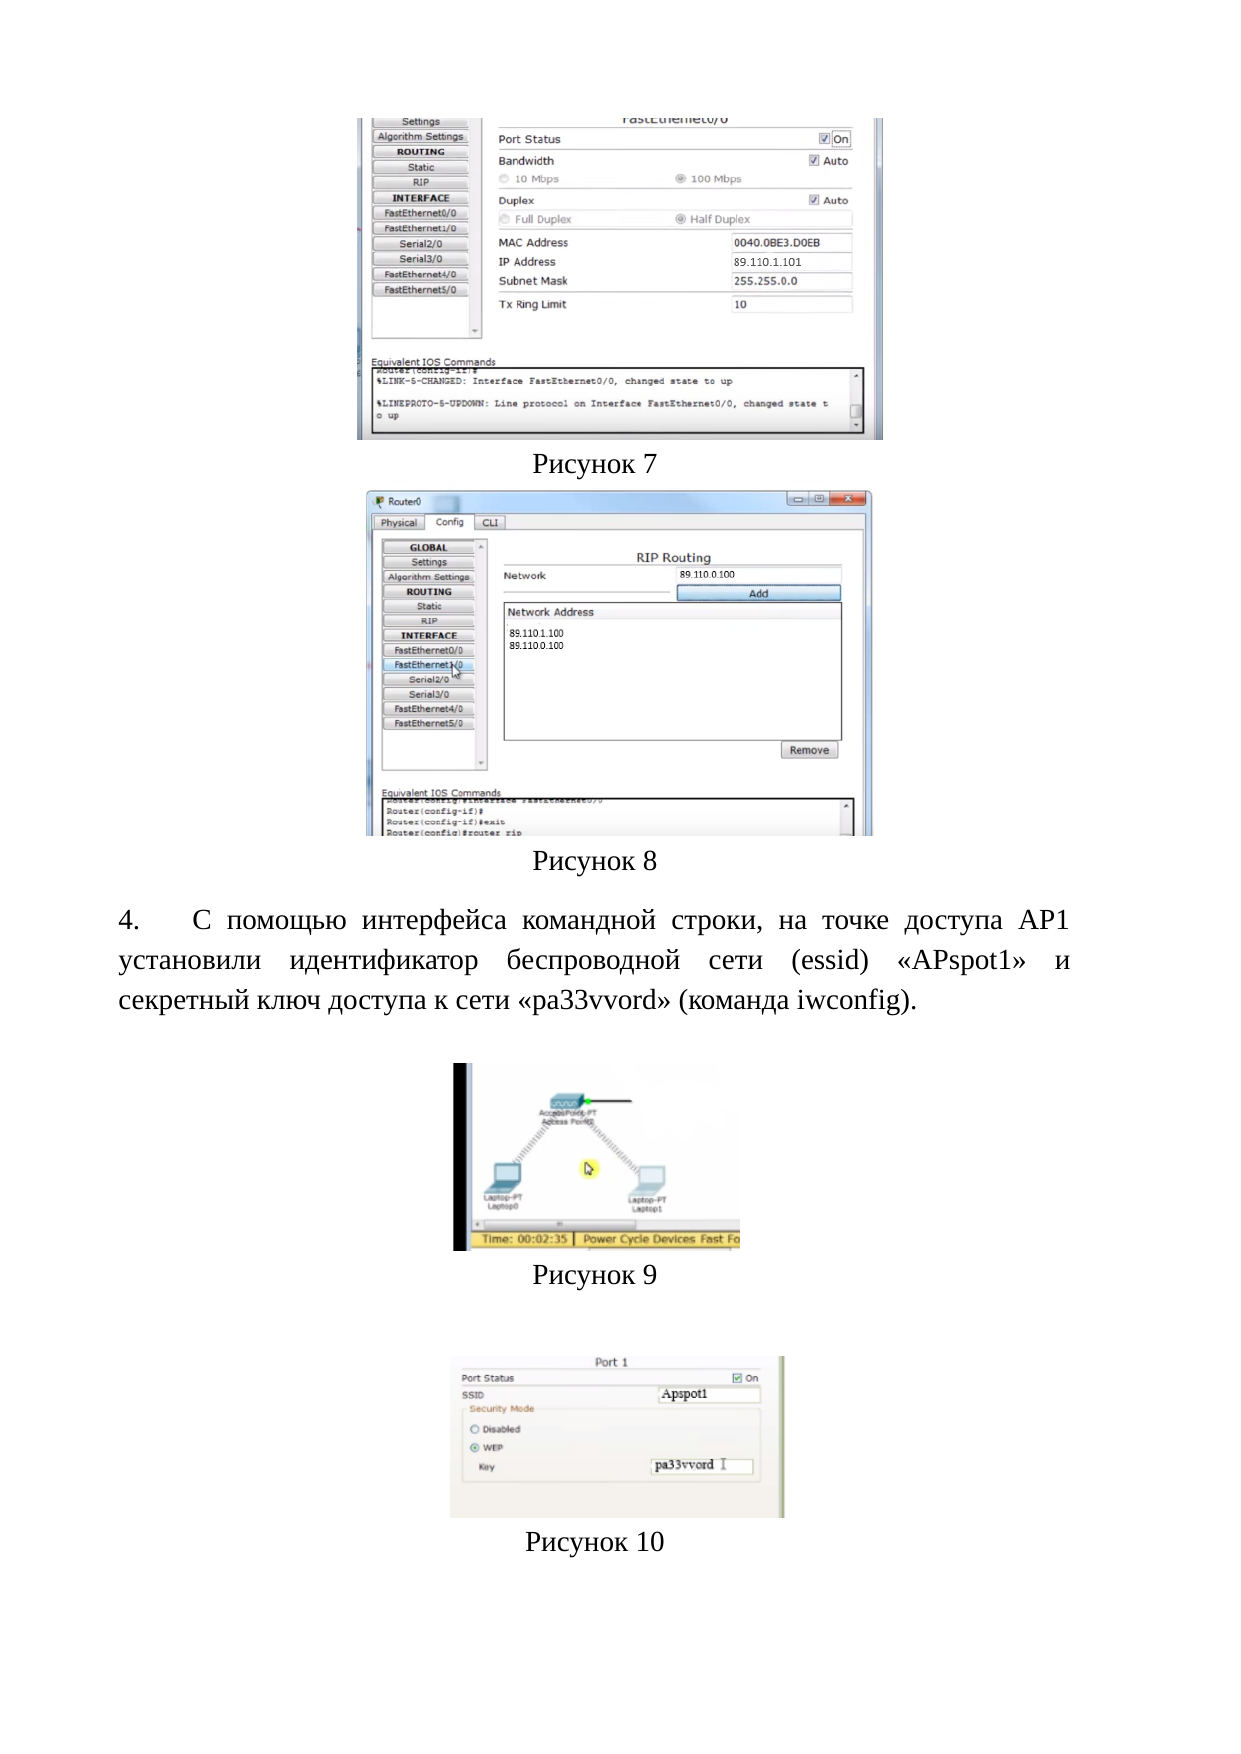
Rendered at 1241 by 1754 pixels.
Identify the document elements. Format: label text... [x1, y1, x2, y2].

text Рисунок 8 [118, 505, 1071, 876]
text Рисунок 9 [118, 1041, 1071, 1290]
text Рисунок 10 [118, 1375, 1071, 1557]
text Рисунок 7 [118, 118, 1071, 479]
list С помощью интерфейса командной строки, на точке доступа AP1 установили идентификатор беспроводной сети (essid) «APspot1» и секретный ключ доступа к сети «pa33vvord» (команда iwconfig). [118, 902, 1071, 1016]
